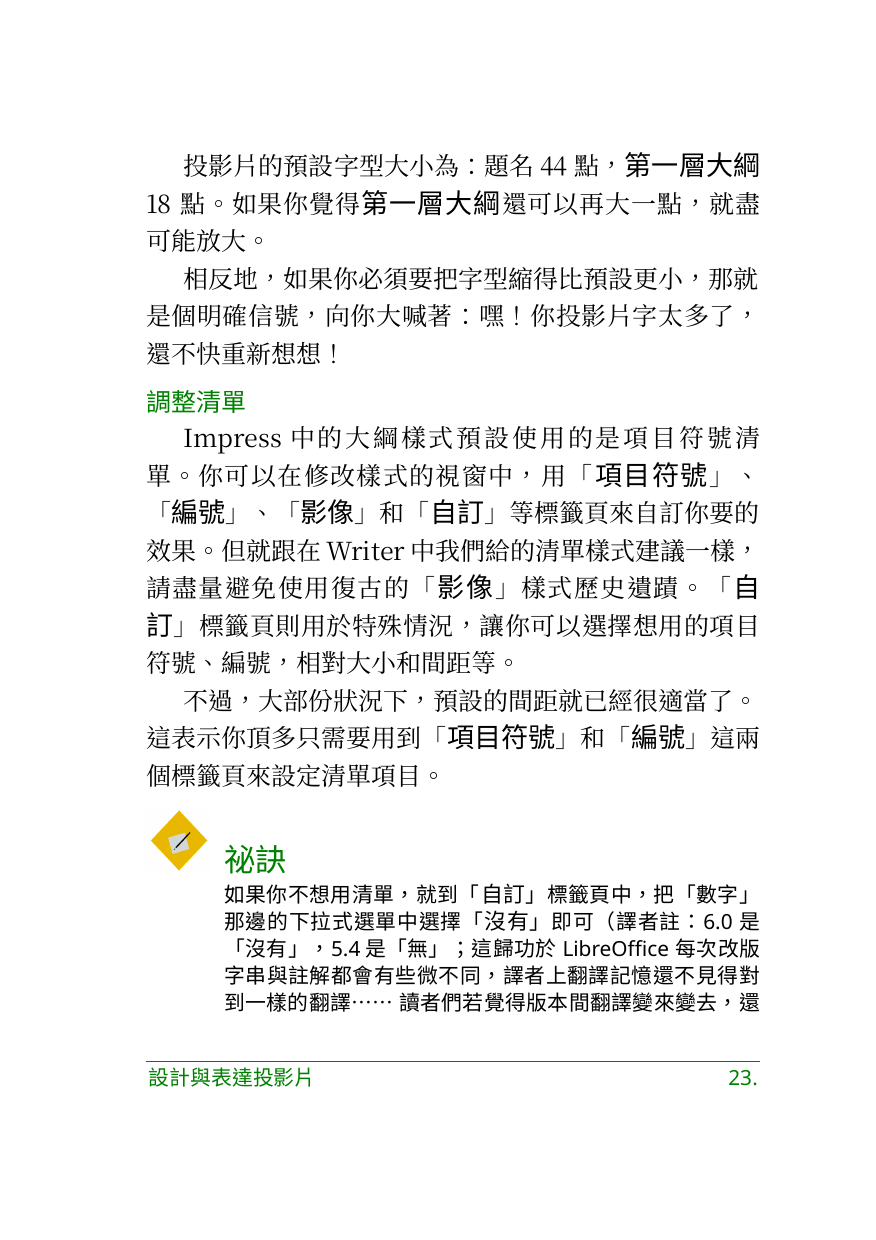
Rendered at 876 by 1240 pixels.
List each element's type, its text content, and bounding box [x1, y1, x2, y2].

picture [146, 809, 210, 872]
text Impress中的大綱樣式預設使用的是項目符號清單。你可以在修改樣式的視窗中，用「項目符號」、「編號」、「影像」和「自訂」等標籤頁來自訂你要的效果。但就跟在Writer中我們給的清單樣式建議一樣，請盡量避免使用復古的「影像」樣式歷史遺蹟。「自訂」標籤頁則用於特殊情況，讓你可以選擇想用的項目符號、編號，相對大小和間距等。 [146, 418, 760, 680]
list 祕訣 [146, 808, 760, 881]
text 投影片的預設字型大小為：題名44 點，第一層大綱18 點。如果你覺得第一層大綱還可以再大一點，就盡可能放大。 [146, 146, 760, 258]
subtitle 調整清單 [146, 386, 760, 418]
text 相反地，如果你必須要把字型縮得比預設更小，那就是個明確信號，向你大喊著：嘿！你投影片字太多了，還不快重新想想！ [146, 258, 760, 371]
text 如果你不想用清單，就到「自訂」標籤頁中，把「數字」那邊的下拉式選單中選擇「沒有」即可（譯者註：6.0 是「沒有」，5.4是「無」；這歸功於 LibreOffice 每次改版字串與註解都會有些微不同，譯者上翻譯記憶還不見得對到一樣的翻譯…… 讀者們若覺得版本間翻譯變來變去，還 [224, 881, 760, 1016]
text 不過，大部份狀況下，預設的間距就已經很適當了。這表示你頂多只需要用到「項目符號」和「編號」這兩個標籤頁來設定清單項目。 [146, 680, 760, 793]
